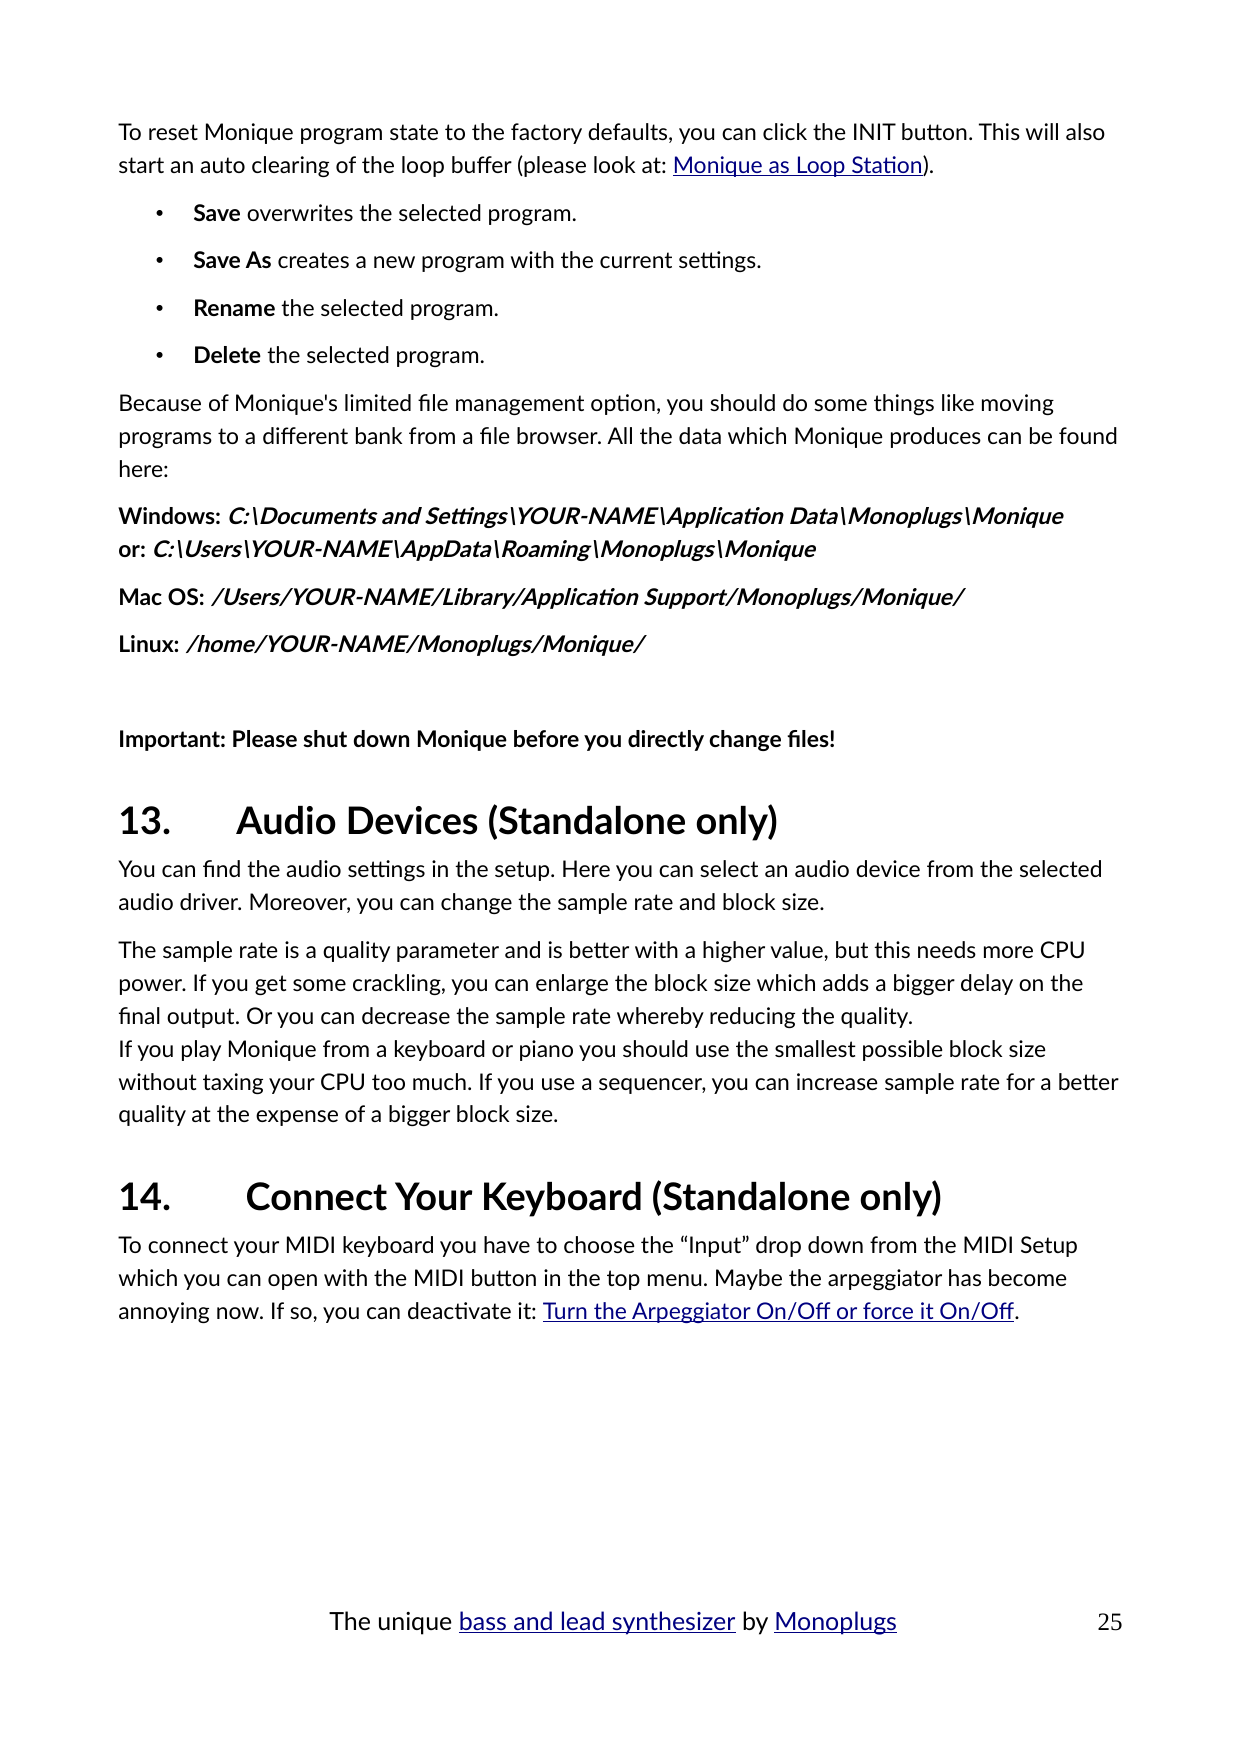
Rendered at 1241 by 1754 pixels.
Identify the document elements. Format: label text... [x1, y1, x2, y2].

text Because of Monique's limited file management option, you should do some things like moving programs to a different bank from a file browser. All the data which Monique produces can be found here: [118, 388, 1122, 482]
subtitle Audio Devices (Standalone only) [118, 797, 1122, 843]
text Important: Please shut down Monique before you directly change files! [118, 725, 1122, 752]
text To connect your MIDI keyboard you have to choose the “Input” drop down from the MIDI Setup which you can open with the MIDI button in the top menu. Maybe the arpeggiator has become annoying now. If so, you can deactivate it: Turn the Arpeggiator On/Off or force it On/Off. [118, 1231, 1122, 1324]
list Rename the selected program. [156, 293, 1122, 321]
text Linux: /home/YOUR-NAME/Monoplugs/Monique/ [118, 630, 1122, 657]
text The sample rate is a quality parameter and is better with a higher value, but this needs more CPU power. If you get some crackling, you can enlarge the block size which adds a bigger delay on the final output. Or you can decrease the sample rate whereby reducing the quality. If you play Monique from a keyboard or piano you should use the smallest possible block size without taxing your CPU too much. If you use a sequencer, you can increase sample rate for a better quality at the expense of a bigger block size. [118, 936, 1122, 1128]
list Save overwrites the selected program. [156, 198, 1122, 226]
list Save As creates a new program with the current settings. [156, 246, 1122, 273]
text Windows: C:\Documents and Settings\YOUR-NAME\Application Data\Monoplugs\Monique or: C:\Users\YOUR-NAME\AppData\Roaming\Monoplugs\Monique [118, 502, 1122, 562]
text You can find the audio settings in the setup. Here you can select an audio device from the selected audio driver. Moreover, you can change the sample rate and block size. [118, 855, 1122, 916]
list Delete the selected program. [156, 341, 1122, 368]
subtitle Connect Your Keyboard (Standalone only) [118, 1173, 1122, 1218]
text Mac OS: /Users/YOUR-NAME/Library/Application Support/Monoplugs/Monique/ [118, 582, 1122, 610]
text To reset Monique program state to the factory defaults, you can click the INIT button. This will also start an auto clearing of the loop buffer (please look at: Monique as Loop Station). [118, 118, 1122, 178]
